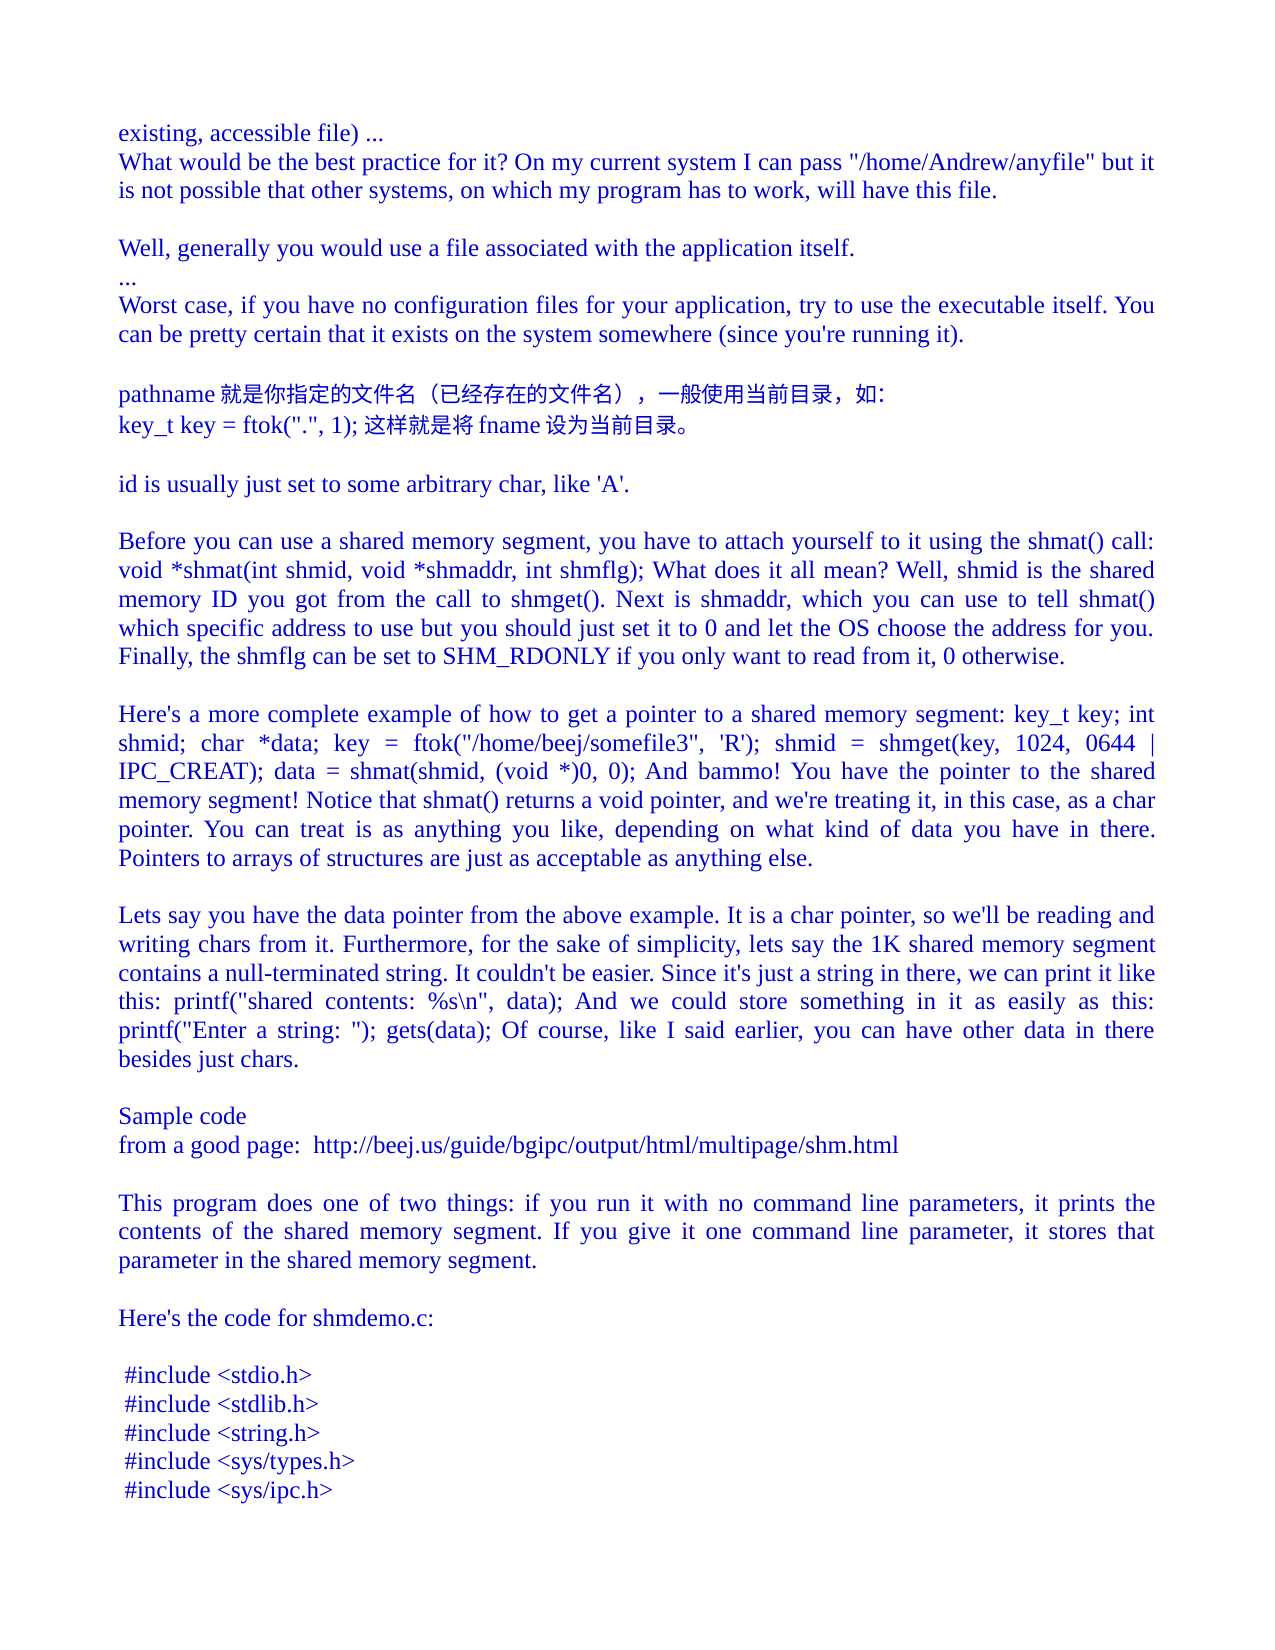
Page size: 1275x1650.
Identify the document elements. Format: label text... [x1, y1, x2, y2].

text #include <stdio.h> [118, 1360, 1157, 1389]
text pathname就是你指定的文件名（已经存在的文件名），一般使用当前目录，如： [118, 377, 1157, 408]
text Sample code [118, 1101, 1157, 1130]
text key_t key = ftok(".", 1); 这样就是将fname设为当前目录。 [118, 408, 1157, 440]
text Lets say you have the data pointer from the above example. It is a char pointer, so we'll be reading and writing chars from it. Furthermore, for the sake of simplicity, lets say the 1K shared memory segment contains a null-terminated string. It couldn't be easier. Since it's just a string in there, we can print it like this: printf("shared contents: %s\n", data); And we could store something in it as easily as this: printf("Enter a string: "); gets(data); Of course, like I said earlier, you can have other data in there besides just chars. [118, 900, 1157, 1073]
text #include <string.h> [118, 1418, 1157, 1446]
text existing, accessible file) ... [118, 118, 1157, 147]
text Here's a more complete example of how to get a pointer to a shared memory segment: key_t key; int shmid; char *data; key = ftok("/home/beej/somefile3", 'R'); shmid = shmget(key, 1024, 0644 | IPC_CREAT); data = shmat(shmid, (void *)0, 0); And bammo! You have the pointer to the shared memory segment! Notice that shmat() returns a void pointer, and we're treating it, in this case, as a char pointer. You can treat is as anything you like, depending on what kind of data you have in there. Pointers to arrays of structures are just as acceptable as anything else. [118, 699, 1157, 871]
text #include <sys/types.h> [118, 1446, 1157, 1475]
text #include <stdlib.h> [118, 1389, 1157, 1418]
text from a good page: http://beej.us/guide/bgipc/output/html/multipage/shm.html [118, 1130, 1157, 1159]
text What would be the best practice for it? On my current system I can pass "/home/Andrew/anyfile" but it is not possible that other systems, on which my program has to work, will have this file. [118, 147, 1157, 204]
text Here's the code for shmdemo.c: [118, 1303, 1157, 1331]
text Well, generally you would use a file associated with the application itself. [118, 233, 1157, 262]
text id is usually just set to some arbitrary char, like 'A'. [118, 469, 1157, 498]
text ... [118, 262, 1157, 291]
text #include <sys/ipc.h> [118, 1475, 1157, 1504]
text This program does one of two things: if you run it with no command line parameters, it prints the contents of the shared memory segment. If you give it one command line parameter, it stores that parameter in the shared memory segment. [118, 1188, 1157, 1274]
text Before you can use a shared memory segment, you have to attach yourself to it using the shmat() call: void *shmat(int shmid, void *shmaddr, int shmflg); What does it all mean? Well, shmid is the shared memory ID you got from the call to shmget(). Next is shmaddr, which you can use to tell shmat() which specific address to use but you should just set it to 0 and let the OS choose the address for you. Finally, the shmflg can be set to SHM_RDONLY if you only want to read from it, 0 otherwise. [118, 526, 1157, 670]
text Worst case, if you have no configuration files for your application, try to use the executable itself. You can be pretty certain that it exists on the system somewhere (since you're running it). [118, 291, 1157, 348]
